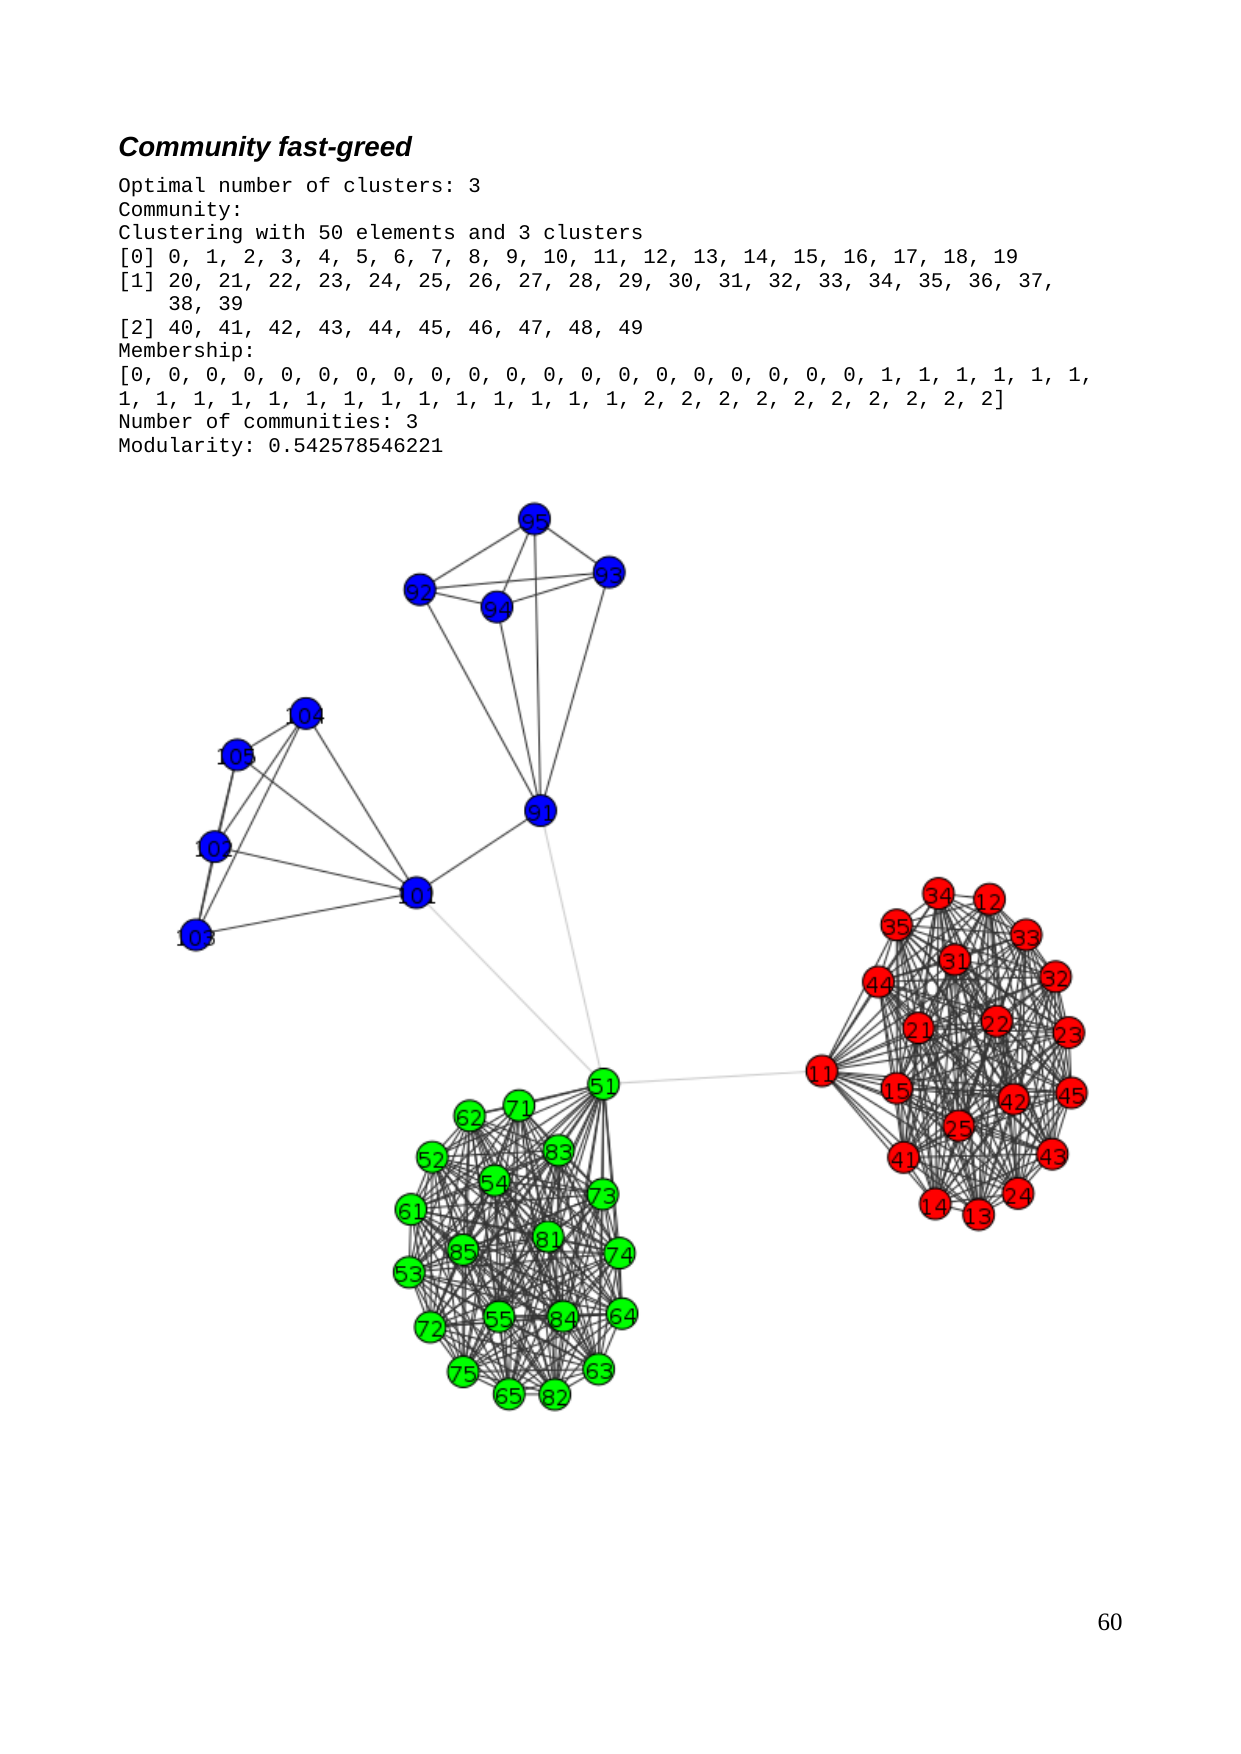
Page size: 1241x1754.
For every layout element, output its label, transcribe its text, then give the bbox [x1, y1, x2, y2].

text [0] 0, 1, 2, 3, 4, 5, 6, 7, 8, 9, 10, 11, 12, 13, 14, 15, 16, 17, 18, 19 [118, 246, 1122, 269]
text Community: [118, 199, 1122, 222]
picture [165, 488, 1103, 1426]
text [0, 0, 0, 0, 0, 0, 0, 0, 0, 0, 0, 0, 0, 0, 0, 0, 0, 0, 0, 0, 1, 1, 1, 1, 1, 1, 1, 1, 1, 1, 1, 1, 1, 1, 1, 1, 1, 1, 1, 1, 2, 2, 2, 2, 2, 2, 2, 2, 2, 2] [118, 364, 1122, 411]
text 38, 39 [118, 293, 1122, 317]
text Clustering with 50 elements and 3 clusters [118, 222, 1122, 246]
text Modularity: 0.542578546221 [118, 435, 1122, 459]
text Membership: [118, 341, 1122, 364]
text [1] 20, 21, 22, 23, 24, 25, 26, 27, 28, 29, 30, 31, 32, 33, 34, 35, 36, 37, [118, 269, 1122, 293]
text Optimal number of clusters: 3 [118, 175, 1122, 199]
text [2] 40, 41, 42, 43, 44, 45, 46, 47, 48, 49 [118, 317, 1122, 341]
text Number of communities: 3 [118, 411, 1122, 435]
subtitle Community fast-greed [118, 131, 1122, 162]
